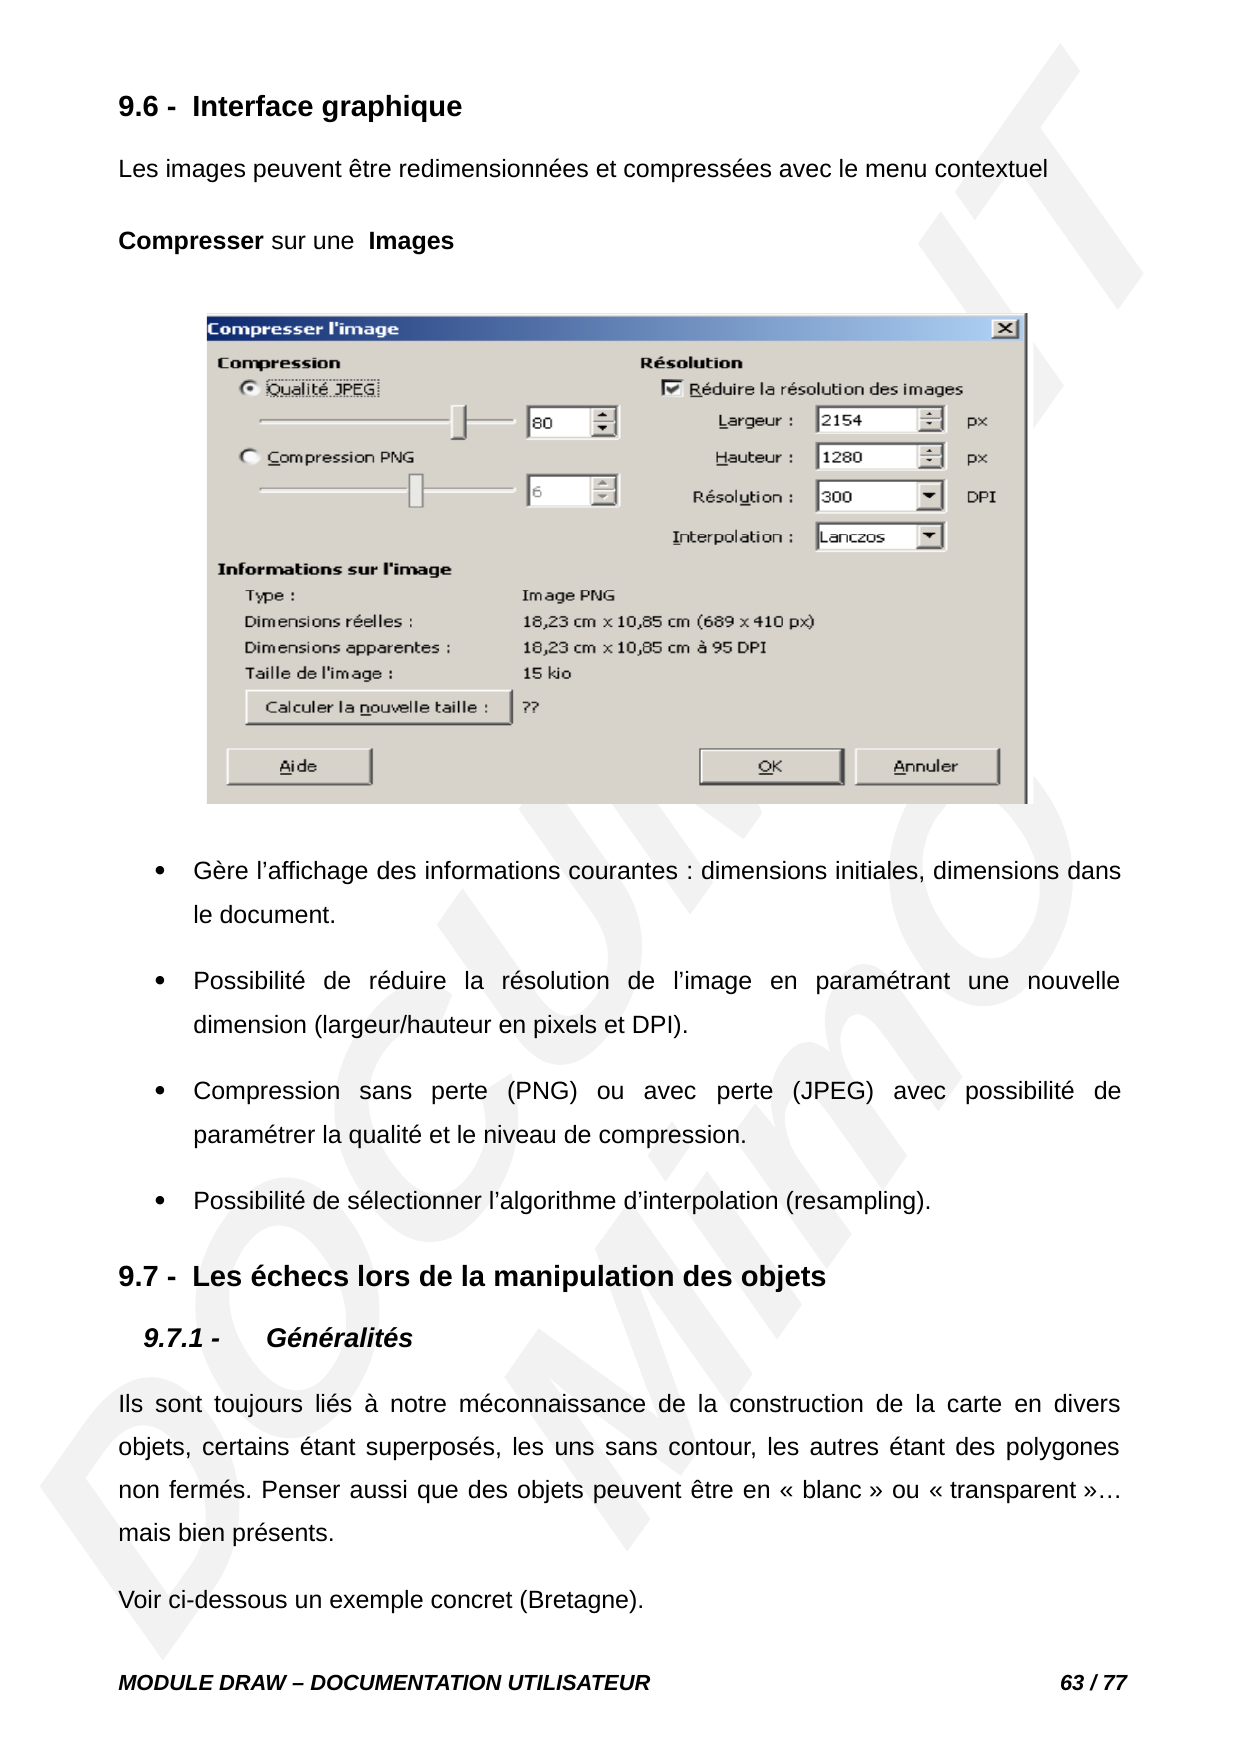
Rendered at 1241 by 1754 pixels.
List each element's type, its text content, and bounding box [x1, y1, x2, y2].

subtitle Interface graphique [118, 88, 1122, 122]
text Les images peuvent être redimensionnées et compressées avec le menu contextuel [118, 154, 1122, 183]
subtitle Généralités [143, 1322, 1122, 1353]
list Possibilité de réduire la résolution de l’image en paramétrant une nouvelle dimension (largeur/hauteur en pixels et DPI). [156, 966, 1122, 1038]
subtitle Les échecs lors de la manipulation des objets [118, 1259, 1122, 1293]
list Possibilité de sélectionner l’algorithme d’interpolation (resampling). [156, 1186, 1122, 1215]
picture [206, 313, 1034, 804]
list Compression sans perte (PNG) ou avec perte (JPEG) avec possibilité de paramétrer la qualité et le niveau de compression. [156, 1076, 1122, 1148]
text Compresser sur une Images [118, 226, 1122, 254]
list Gère l’affichage des informations courantes : dimensions initiales, dimensions dans le document. [156, 856, 1122, 928]
text Ils sont toujours liés à notre méconnaissance de la construction de la carte en divers objets, certains étant superposés, les uns sans contour, les autres étant des polygones non fermés. Penser aussi que des objets peuvent être en « blanc » ou « transparent »… mais bien présents. [118, 1389, 1122, 1547]
text Voir ci-dessous un exemple concret (Bretagne). [118, 1585, 1122, 1614]
